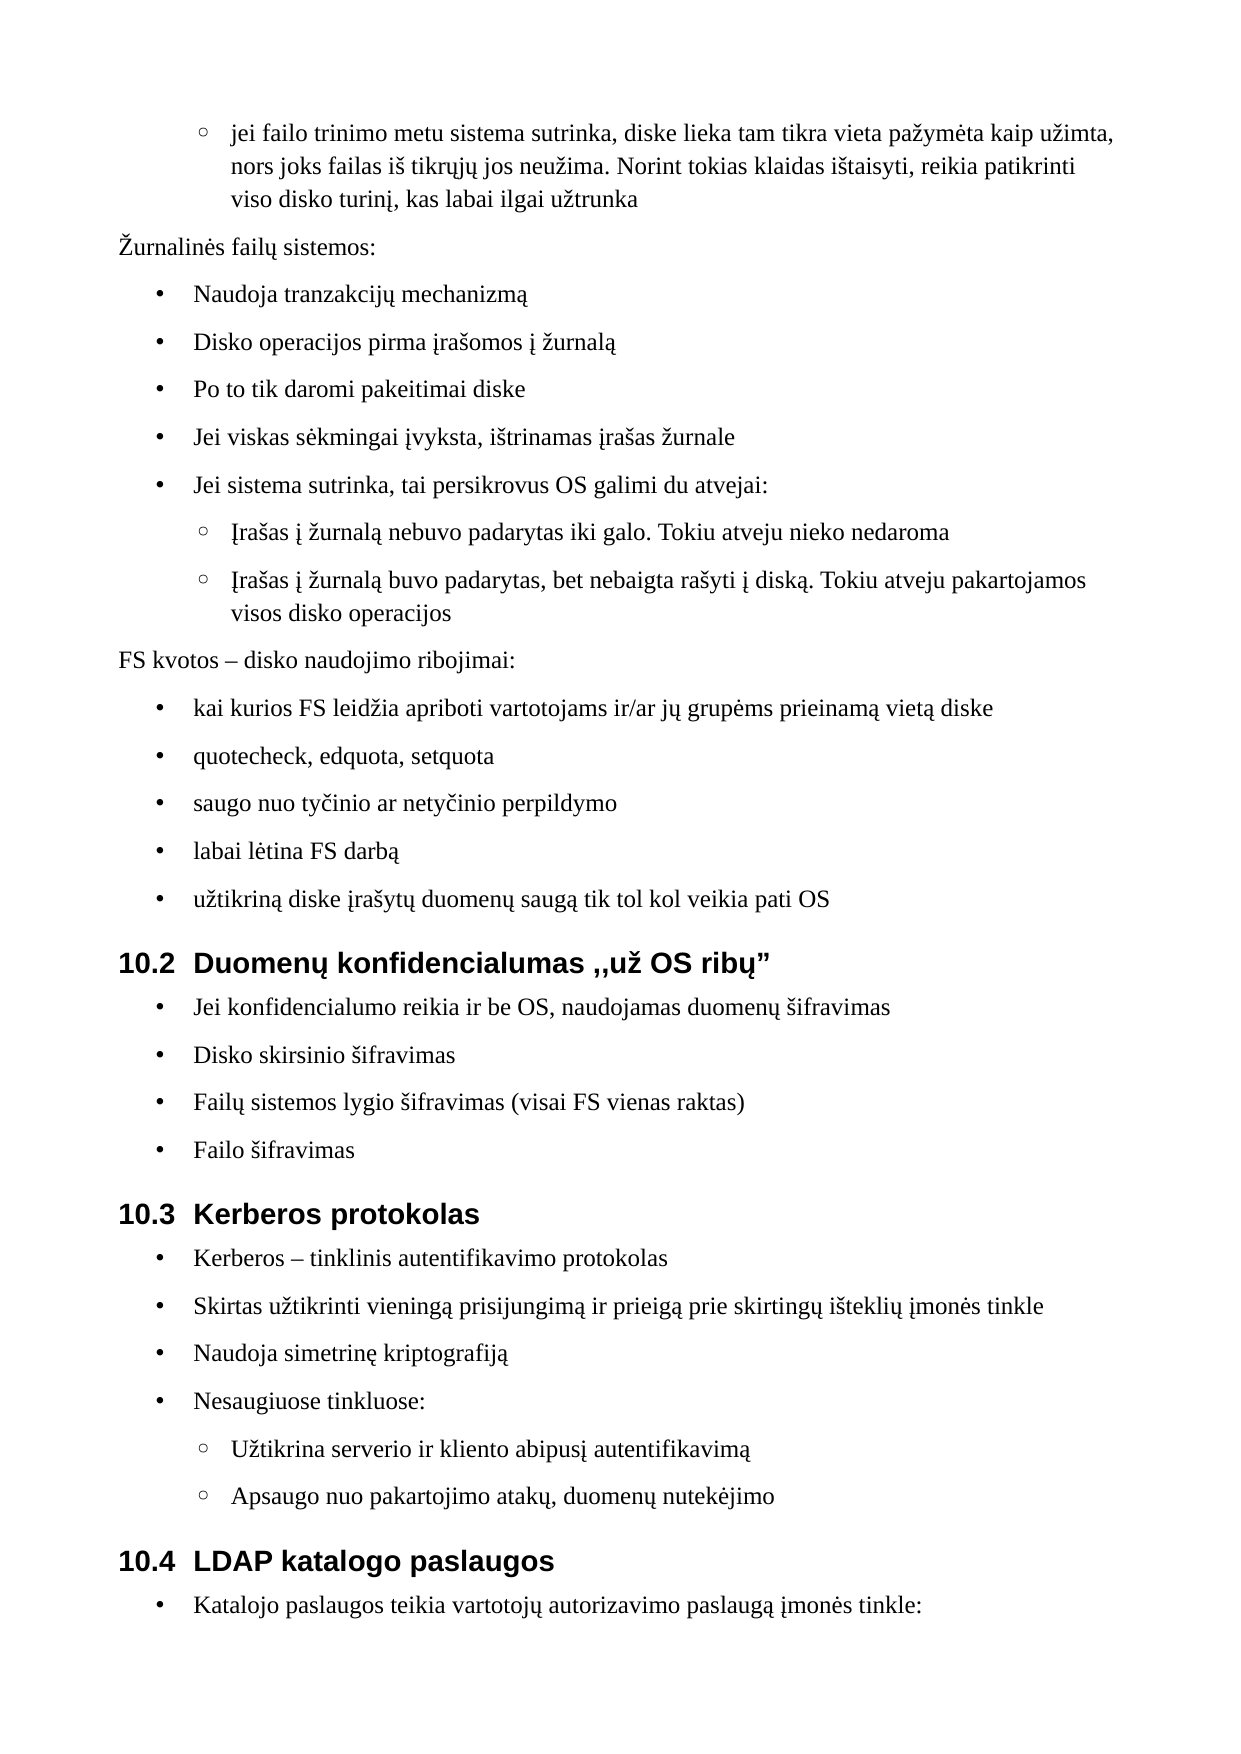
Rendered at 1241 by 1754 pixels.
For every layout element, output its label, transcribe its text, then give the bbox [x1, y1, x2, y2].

list kai kurios FS leidžia apriboti vartotojams ir/ar jų grupėms prieinamą vietą diske [156, 693, 1122, 722]
list Failų sistemos lygio šifravimas (visai FS vienas raktas) [156, 1087, 1122, 1116]
list Katalojo paslaugos teikia vartotojų autorizavimo paslaugą įmonės tinkle: [156, 1590, 1122, 1618]
list Jei sistema sutrinka, tai persikrovus OS galimi du atvejai: [156, 470, 1122, 498]
list quotecheck, edquota, setquota [156, 741, 1122, 769]
list Užtikrina serverio ir kliento abipusį autentifikavimą [193, 1434, 1122, 1462]
subtitle Duomenų konfidencialumas ,,už OS ribų” [118, 946, 1122, 979]
list Kerberos – tinklinis autentifikavimo protokolas [156, 1243, 1122, 1272]
list Apsaugo nuo pakartojimo atakų, duomenų nutekėjimo [193, 1481, 1122, 1510]
subtitle Kerberos protokolas [118, 1197, 1122, 1231]
list Skirtas užtikrinti vieningą prisijungimą ir prieigą prie skirtingų išteklių įmonės tinkle [156, 1291, 1122, 1320]
list Jei konfidencialumo reikia ir be OS, naudojamas duomenų šifravimas [156, 992, 1122, 1021]
list Įrašas į žurnalą nebuvo padarytas iki galo. Tokiu atveju nieko nedaroma [193, 517, 1122, 546]
list saugo nuo tyčinio ar netyčinio perpildymo [156, 788, 1122, 817]
list jei failo trinimo metu sistema sutrinka, diske lieka tam tikra vieta pažymėta kaip užimta, nors joks failas iš tikrųjų jos neužima. Norint tokias klaidas ištaisyti, reikia patikrinti viso disko turinį, kas labai ilgai užtrunka [193, 118, 1122, 213]
list Failo šifravimas [156, 1135, 1122, 1164]
list Disko skirsinio šifravimas [156, 1040, 1122, 1068]
list Naudoja simetrinę kriptografiją [156, 1338, 1122, 1367]
list Naudoja tranzakcijų mechanizmą [156, 279, 1122, 308]
list Jei viskas sėkmingai įvyksta, ištrinamas įrašas žurnale [156, 422, 1122, 451]
list Įrašas į žurnalą buvo padarytas, bet nebaigta rašyti į diską. Tokiu atveju pakartojamos visos disko operacijos [193, 565, 1122, 627]
list labai lėtina FS darbą [156, 836, 1122, 865]
text Žurnalinės failų sistemos: [118, 232, 1122, 261]
list užtikriną diske įrašytų duomenų saugą tik tol kol veikia pati OS [156, 884, 1122, 912]
list Nesaugiuose tinkluose: [156, 1386, 1122, 1415]
list Disko operacijos pirma įrašomos į žurnalą [156, 327, 1122, 356]
subtitle LDAP katalogo paslaugos [118, 1543, 1122, 1577]
text FS kvotos – disko naudojimo ribojimai: [118, 646, 1122, 674]
list Po to tik daromi pakeitimai diske [156, 374, 1122, 403]
